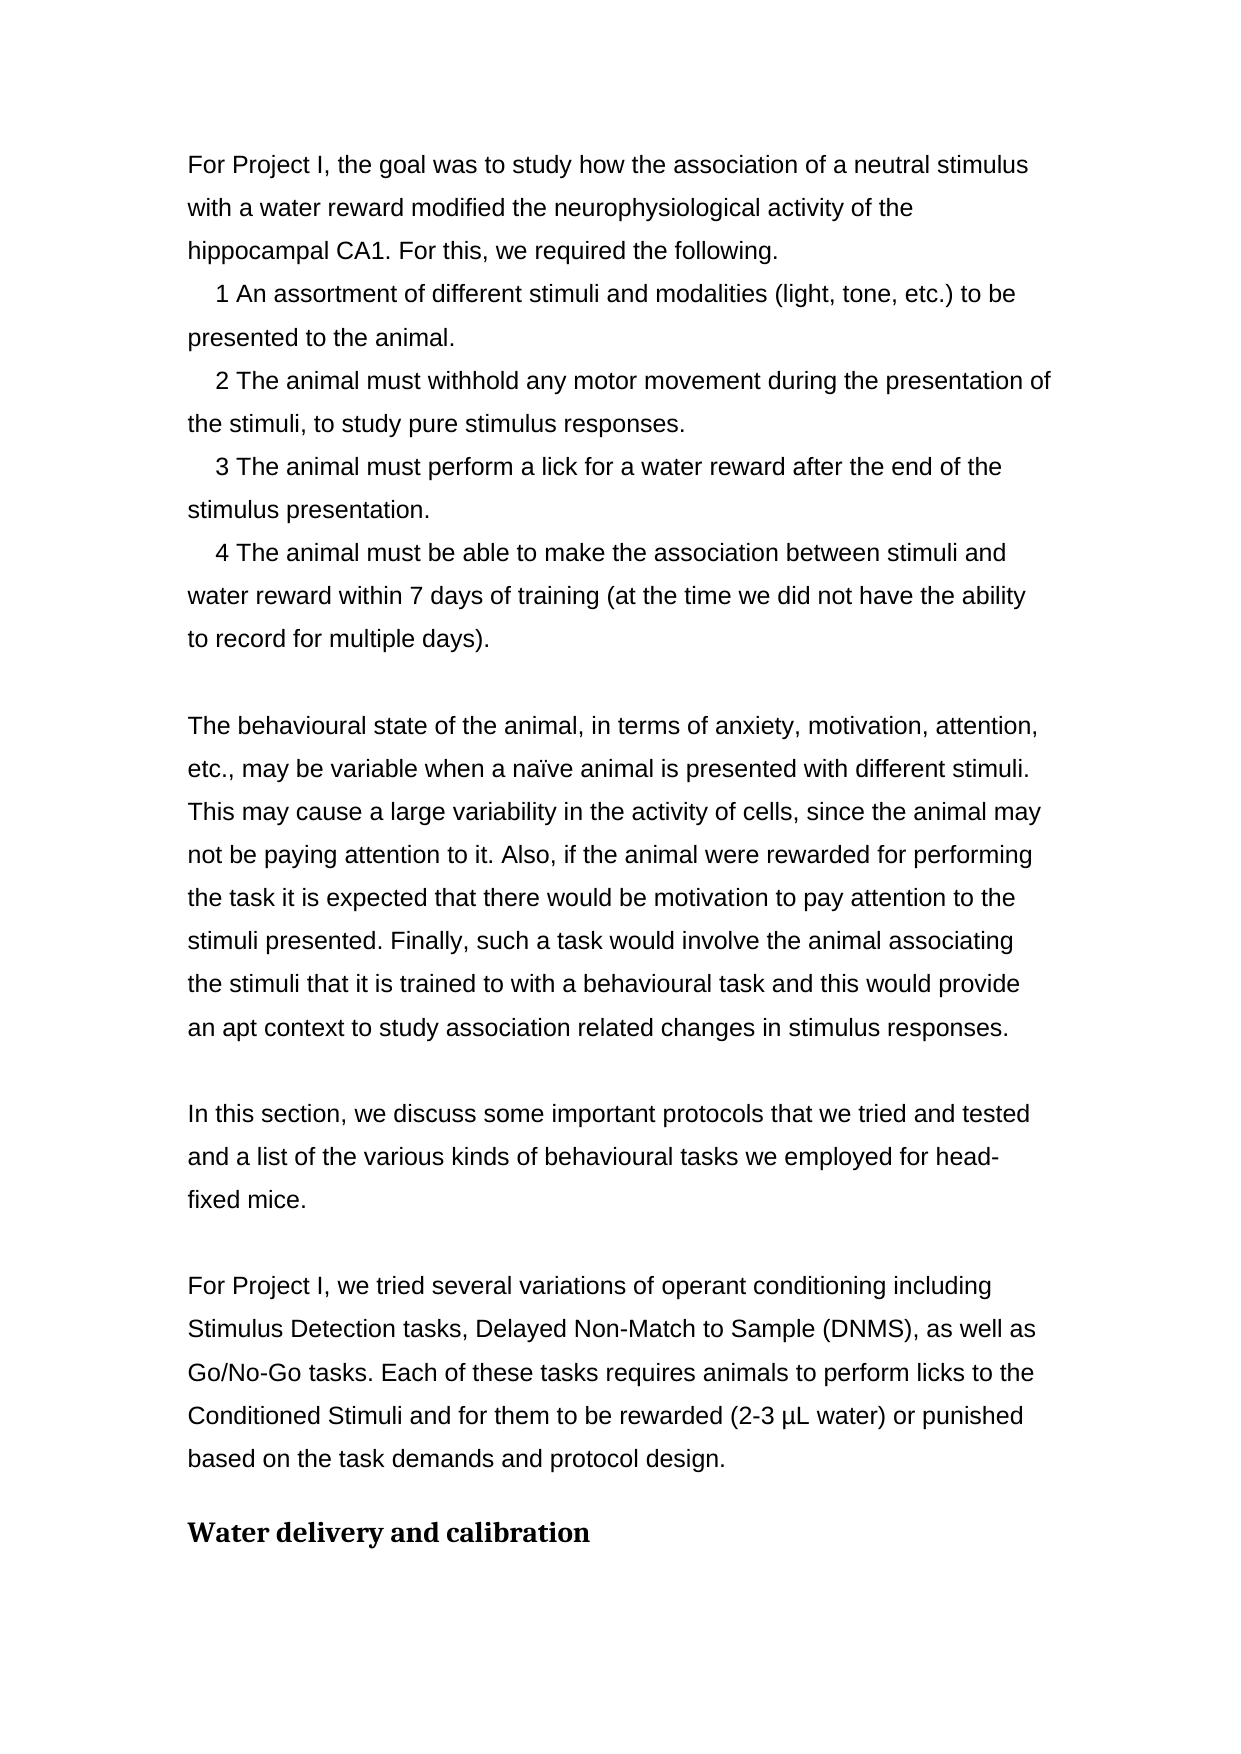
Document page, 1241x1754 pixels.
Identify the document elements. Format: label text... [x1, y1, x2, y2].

text 1 An assortment of different stimuli and modalities (light, tone, etc.) to be presented to the animal. [187, 279, 1053, 351]
text In this section, we discuss some important protocols that we tried and tested and a list of the various kinds of behavioural tasks we employed for head-fixed mice. [187, 1099, 1053, 1214]
text For Project I, we tried several variations of operant conditioning including Stimulus Detection tasks, Delayed Non-Match to Sample (DNMS), as well as Go/No-Go tasks. Each of these tasks requires animals to perform licks to the Conditioned Stimuli and for them to be rewarded (2-3 µL water) or punished based on the task demands and protocol design. [187, 1271, 1053, 1472]
text For Project I, the goal was to study how the association of a neutral stimulus with a water reward modified the neurophysiological activity of the hippocampal CA1. For this, we required the following. [187, 150, 1053, 265]
text 2 The animal must withhold any motor movement during the presentation of the stimuli, to study pure stimulus responses. [187, 366, 1053, 437]
text 4 The animal must be able to make the association between stimuli and water reward within 7 days of training (at the time we did not have the ability to record for multiple days). [187, 538, 1053, 653]
text The behavioural state of the animal, in terms of anxiety, motivation, attention, etc., may be variable when a naïve animal is presented with different stimuli. This may cause a large variability in the activity of cells, since the animal may not be paying attention to it. Also, if the animal were rewarded for performing the task it is expected that there would be motivation to pay attention to the stimuli presented. Finally, such a task would involve the animal associating the stimuli that it is trained to with a behavioural task and this would provide an apt context to study association related changes in stimulus responses. [187, 711, 1053, 1041]
subtitle Water delivery and calibration [187, 1516, 1053, 1549]
text 3 The animal must perform a lick for a water reward after the end of the stimulus presentation. [187, 452, 1053, 524]
